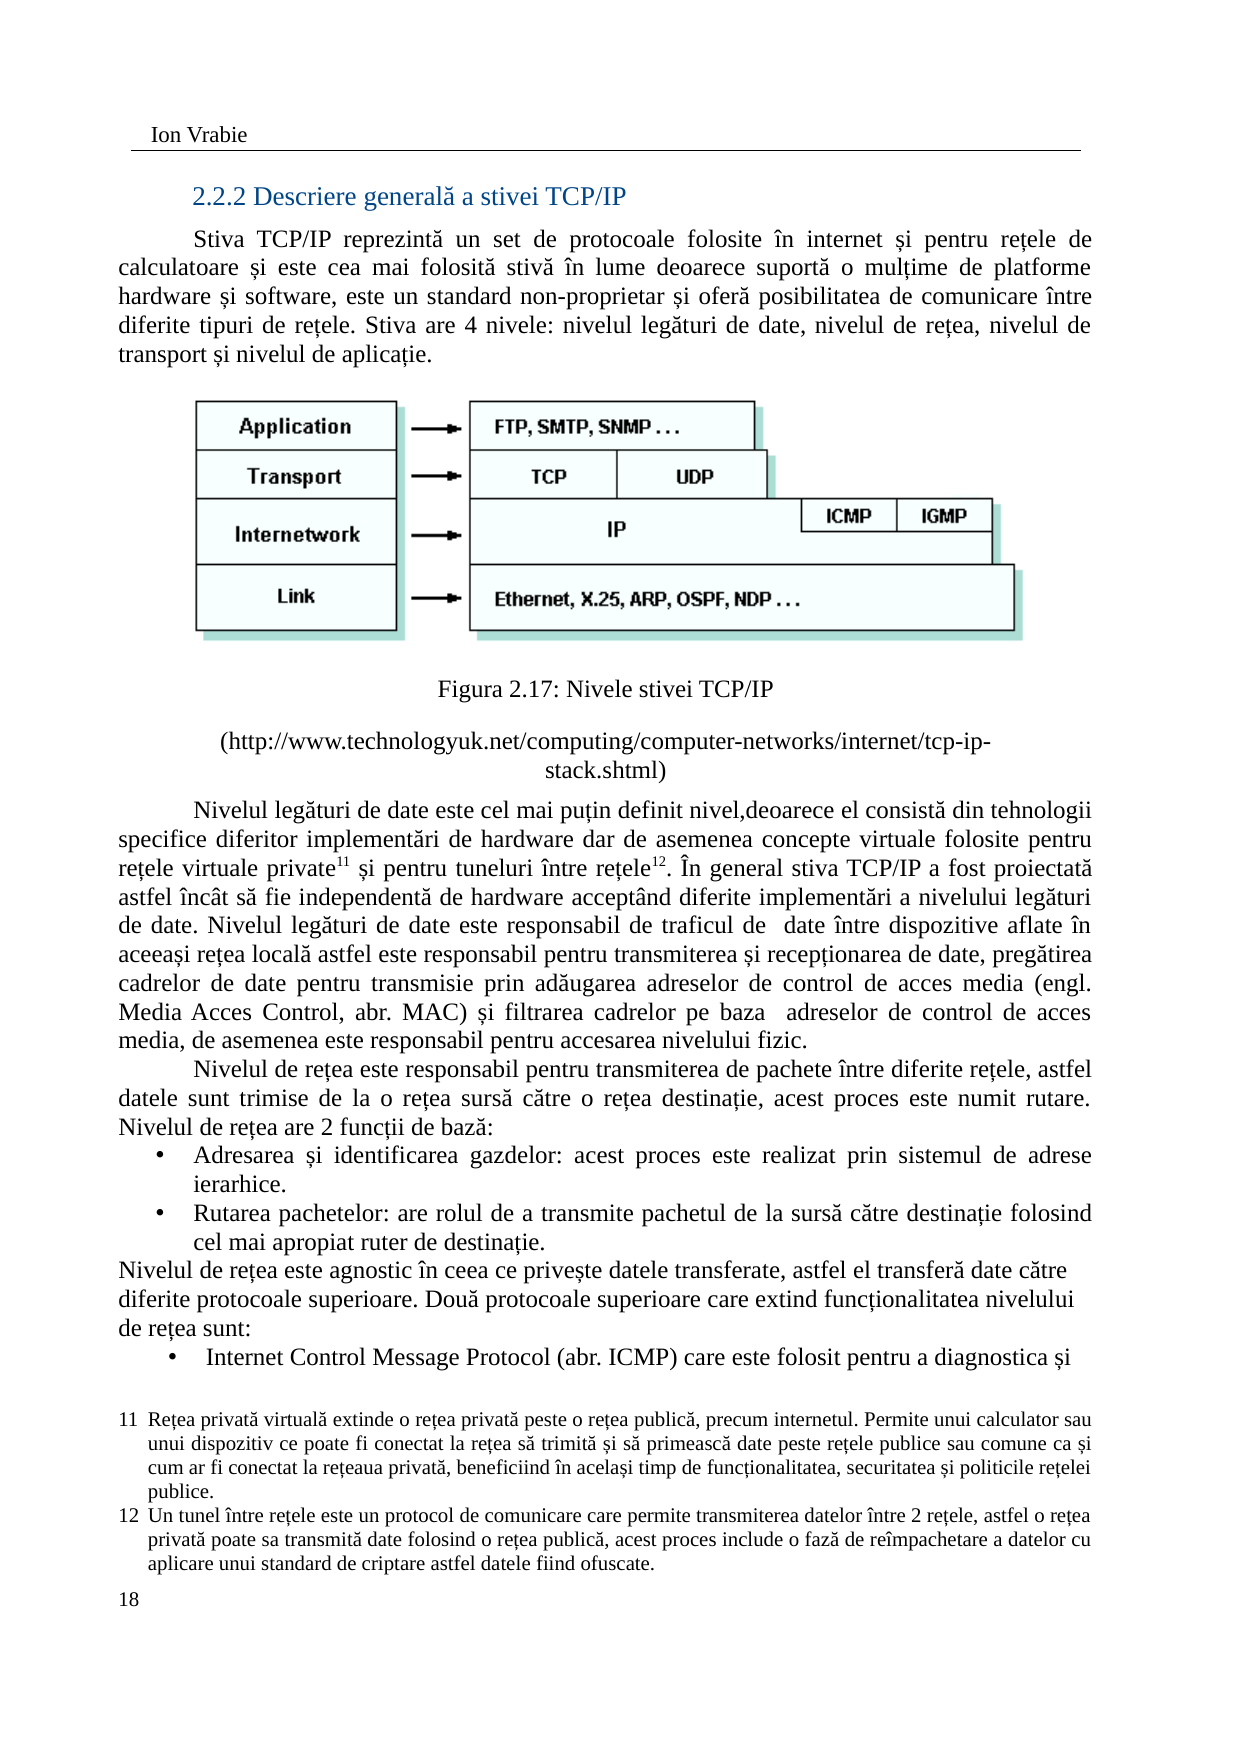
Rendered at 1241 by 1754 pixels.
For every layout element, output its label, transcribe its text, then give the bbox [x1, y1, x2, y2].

text Stiva TCP/IP reprezintă un set de protocoale folosite în internet și pentru rețele de calculatoare și este cea mai folosită stivă în lume deoarece suportă o mulțime de platforme hardware și software, este un standard non-proprietar și oferă posibilitatea de comunicare între diferite tipuri de rețele. Stiva are 4 nivele: nivelul legături de date, nivelul de rețea, nivelul de transport și nivelul de aplicație. [118, 224, 1093, 367]
picture [177, 379, 1034, 669]
list Rutarea pachetelor: are rolul de a transmite pachetul de la sursă către destinație folosind cel mai apropiat ruter de destinație. [156, 1198, 1093, 1255]
text (http://www.technologyuk.net/computing/computer-networks/internet/tcp-ip-stack.shtml) [177, 726, 1034, 784]
text Un tunel între rețele este un protocol de comunicare care permite transmiterea datelor între 2 rețele, astfel o rețea privată poate sa transmită date folosind o rețea publică, acest proces include o fază de reîmpachetare a datelor cu aplicare unui standard de criptare astfel datele fiind ofuscate. [118, 1503, 1093, 1575]
text Rețea privată virtuală extinde o rețea privată peste o rețea publică, precum internetul. Permite unui calculator sau unui dispozitiv ce poate fi conectat la rețea să trimită și să primească date peste rețele publice sau comune ca și cum ar fi conectat la rețeaua privată, beneficiind în același timp de funcționalitatea, securitatea și politicile rețelei publice. [118, 1407, 1093, 1503]
text Figura 2.17: Nivele stivei TCP/IP [177, 669, 1034, 702]
subtitle 2.2.2 Descriere generală a stivei TCP/IP [192, 180, 1093, 211]
list Internet Control Message Protocol (abr. ICMP) care este folosit pentru a diagnostica și [168, 1342, 1093, 1370]
list Adresarea și identificarea gazdelor: acest proces este realizat prin sistemul de adrese ierarhice. [156, 1140, 1093, 1198]
text Nivelul de rețea este responsabil pentru transmiterea de pachete între diferite rețele, astfel datele sunt trimise de la o rețea sursă către o rețea destinație, acest proces este numit rutare. Nivelul de rețea are 2 funcții de bază: [118, 1054, 1093, 1140]
text Nivelul de rețea este agnostic în ceea ce privește datele transferate, astfel el transferă date către diferite protocoale superioare. Două protocoale superioare care extind funcționalitatea nivelului de rețea sunt: [118, 1255, 1093, 1342]
text Nivelul legături de date este cel mai puțin definit nivel,deoarece el consistă din tehnologii specifice diferitor implementări de hardware dar de asemenea concepte virtuale folosite pentru rețele virtuale private și pentru tuneluri între rețele. În general stiva TCP/IP a fost proiectată astfel încât să fie independentă de hardware acceptând diferite implementări a nivelului legături de date. Nivelul legături de date este responsabil de traficul de date între dispozitive aflate în aceeași rețea locală astfel este responsabil pentru transmiterea și recepționarea de date, pregătirea cadrelor de date pentru transmisie prin adăugarea adreselor de control de acces media (engl. Media Acces Control, abr. MAC) și filtrarea cadrelor pe baza adreselor de control de acces media, de asemenea este responsabil pentru accesarea nivelului fizic. [118, 367, 1093, 1054]
